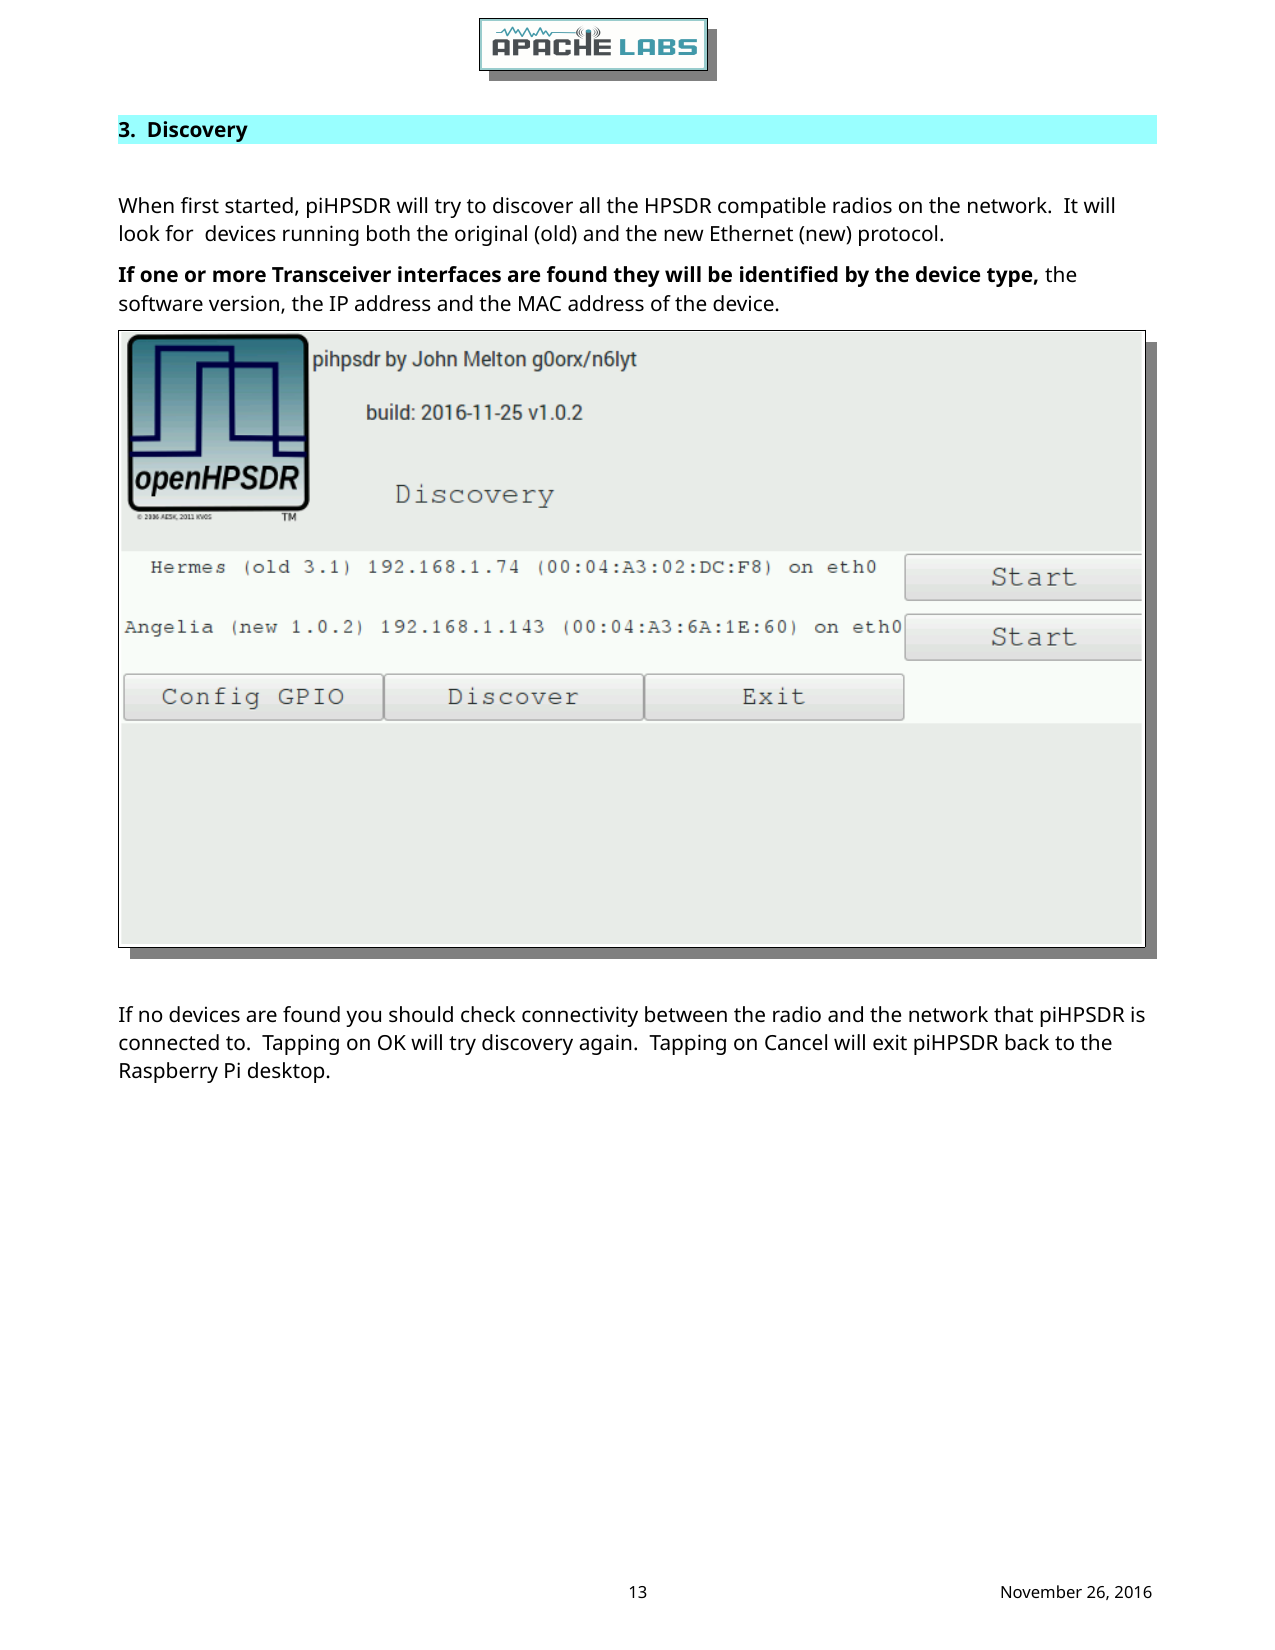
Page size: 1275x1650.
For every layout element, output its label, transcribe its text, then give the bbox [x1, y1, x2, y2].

text If one or more Transceiver interfaces are found they will be identified by the device type, the software version, the IP address and the MAC address of the device. [118, 260, 1157, 317]
subtitle 3. Discovery [248, 115, 1157, 144]
picture [121, 332, 1142, 944]
text When first started, piHPSDR will try to discover all the HPSDR compatible radios on the network. It will look for devices running both the original (old) and the new Ethernet (new) protocol. [118, 191, 1157, 248]
picture [482, 21, 704, 68]
text If no devices are found you should check connectivity between the radio and the network that piHPSDR is connected to. Tapping on OK will try discovery again. Tapping on Cancel will exit piHPSDR back to the Raspberry Pi desktop. [118, 1000, 1157, 1085]
